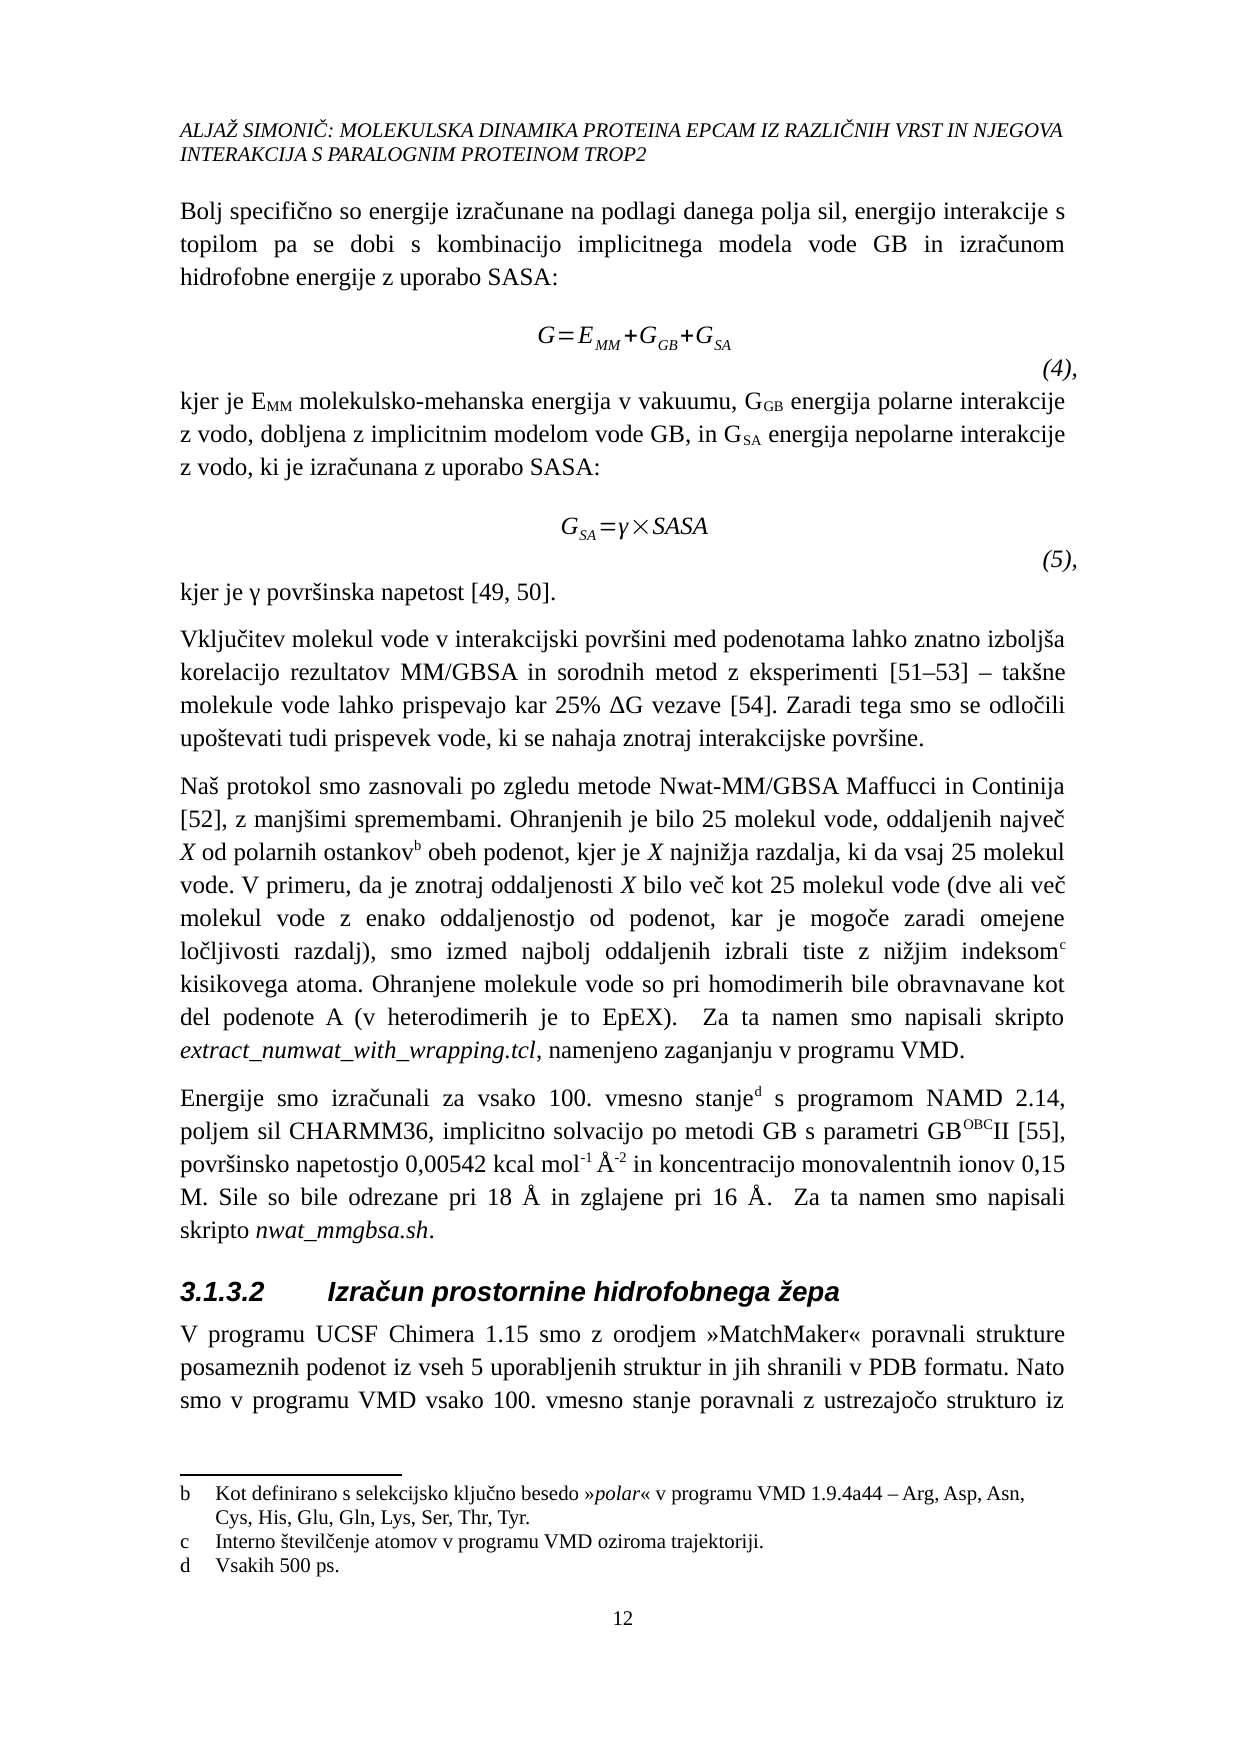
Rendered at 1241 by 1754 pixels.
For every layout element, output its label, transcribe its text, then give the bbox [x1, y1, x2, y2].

text Energije smo izračunali za vsako 100. vmesno stanje s programom NAMD 2.14, poljem sil CHARMM36, implicitno solvacijo po metodi GB s parametri GBOBCII [55], površinsko napetostjo 0,00542 kcal mol-1 Å-2 in koncentracijo monovalentnih ionov 0,15 M. Sile so bile odrezane pri 18 Å in zglajene pri 16 Å. Za ta namen smo napisali skripto nwat_mmgbsa.sh. [180, 1083, 1066, 1244]
text kjer je γ površinska napetost [49, 50]. [180, 500, 1077, 606]
subtitle Izračun prostornine hidrofobnega žepa [180, 1275, 1066, 1307]
text Vsakih 500 ps. [180, 1553, 1066, 1577]
text (4), [192, 322, 1077, 382]
text Interno številčenje atomov v programu VMD oziroma trajektoriji. [180, 1529, 1066, 1553]
text V programu UCSF Chimera 1.15 smo z orodjem »MatchMaker« poravnali strukture posameznih podenot iz vseh 5 uporabljenih struktur in jih shranili v PDB formatu. Nato smo v programu VMD vsako 100. vmesno stanje poravnali z ustrezajočo strukturo iz [180, 1319, 1066, 1414]
text Naš protokol smo zasnovali po zgledu metode Nwat-MM/GBSA Maffucci in Continija [52], z manjšimi spremembami. Ohranjenih je bilo 25 molekul vode, oddaljenih največ X od polarnih ostankov obeh podenot, kjer je X najnižja razdalja, ki da vsaj 25 molekul vode. V primeru, da je znotraj oddaljenosti X bilo več kot 25 molekul vode (dve ali več molekul vode z enako oddaljenostjo od podenot, kar je mogoče zaradi omejene ločljivosti razdalj), smo izmed najbolj oddaljenih izbrali tiste z nižjim indeksom kisikovega atoma. Ohranjene molekule vode so pri homodimerih bile obravnavane kot del podenote A (v heterodimerih je to EpEX). Za ta namen smo napisali skripto extract_numwat_with_wrapping.tcl, namenjeno zaganjanju v programu VMD. [180, 771, 1066, 1064]
text (5), [192, 512, 1077, 572]
text Vključitev molekul vode v interakcijski površini med podenotama lahko znatno izboljša korelacijo rezultatov MM/GBSA in sorodnih metod z eksperimenti [51–53] – takšne molekule vode lahko prispevajo kar 25% ΔG vezave [54]. Zaradi tega smo se odločili upoštevati tudi prispevek vode, ki se nahaja znotraj interakcijske površine. [180, 624, 1066, 752]
text Kot definirano s selekcijsko ključno besedo »polar« v programu VMD 1.9.4a44 – Arg, Asp, Asn, Cys, His, Glu, Gln, Lys, Ser, Thr, Tyr. [180, 1481, 1066, 1529]
text Bolj specifično so energije izračunane na podlagi danega polja sil, energijo interakcije s topilom pa se dobi s kombinacijo implicitnega modela vode GB in izračunom hidrofobne energije z uporabo SASA: [180, 196, 1066, 291]
text kjer je EMM molekulsko-mehanska energija v vakuumu, GGB energija polarne interakcije z vodo, dobljena z implicitnim modelom vode GB, in GSA energija nepolarne interakcije z vodo, ki je izračunana z uporabo SASA: [180, 309, 1077, 481]
